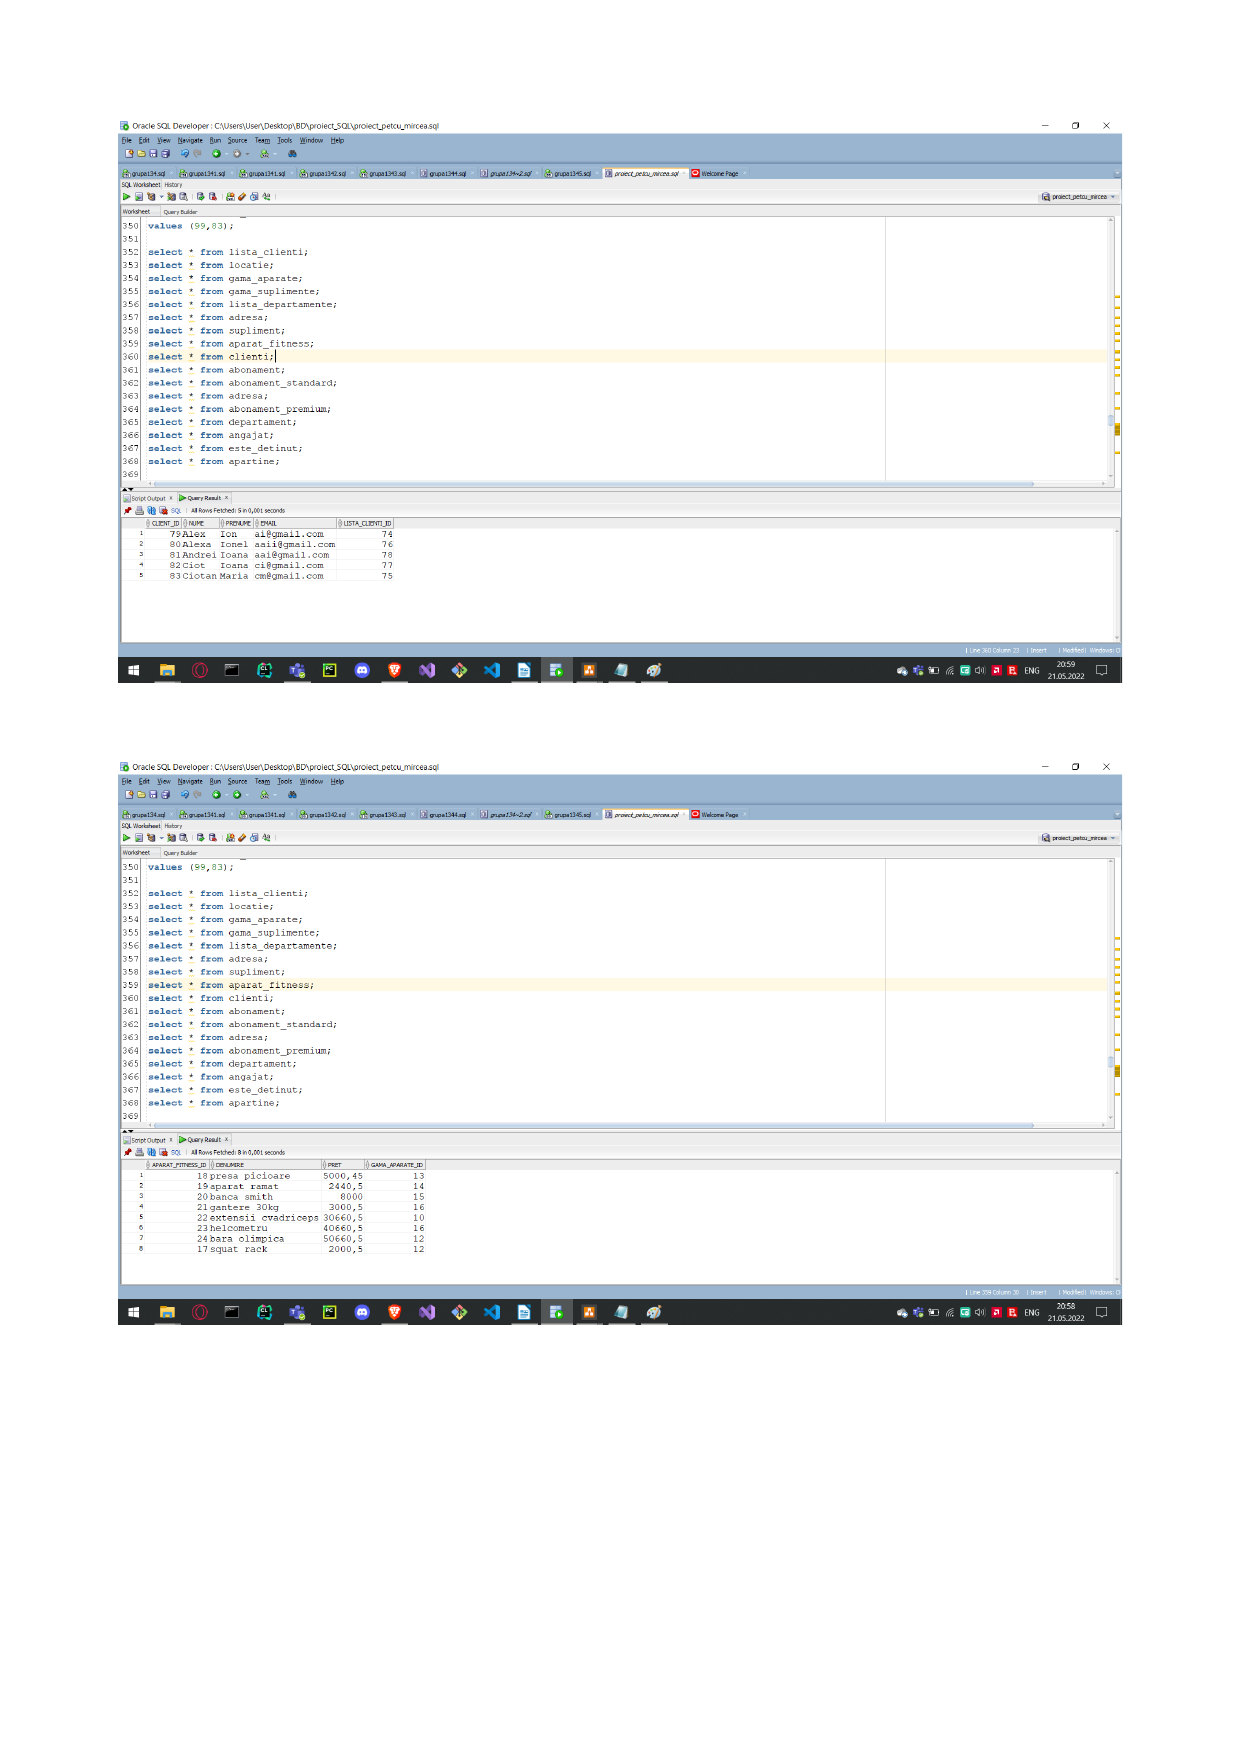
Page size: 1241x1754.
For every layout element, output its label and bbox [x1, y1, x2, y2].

picture [118, 118, 1123, 683]
picture [118, 759, 1123, 1325]
